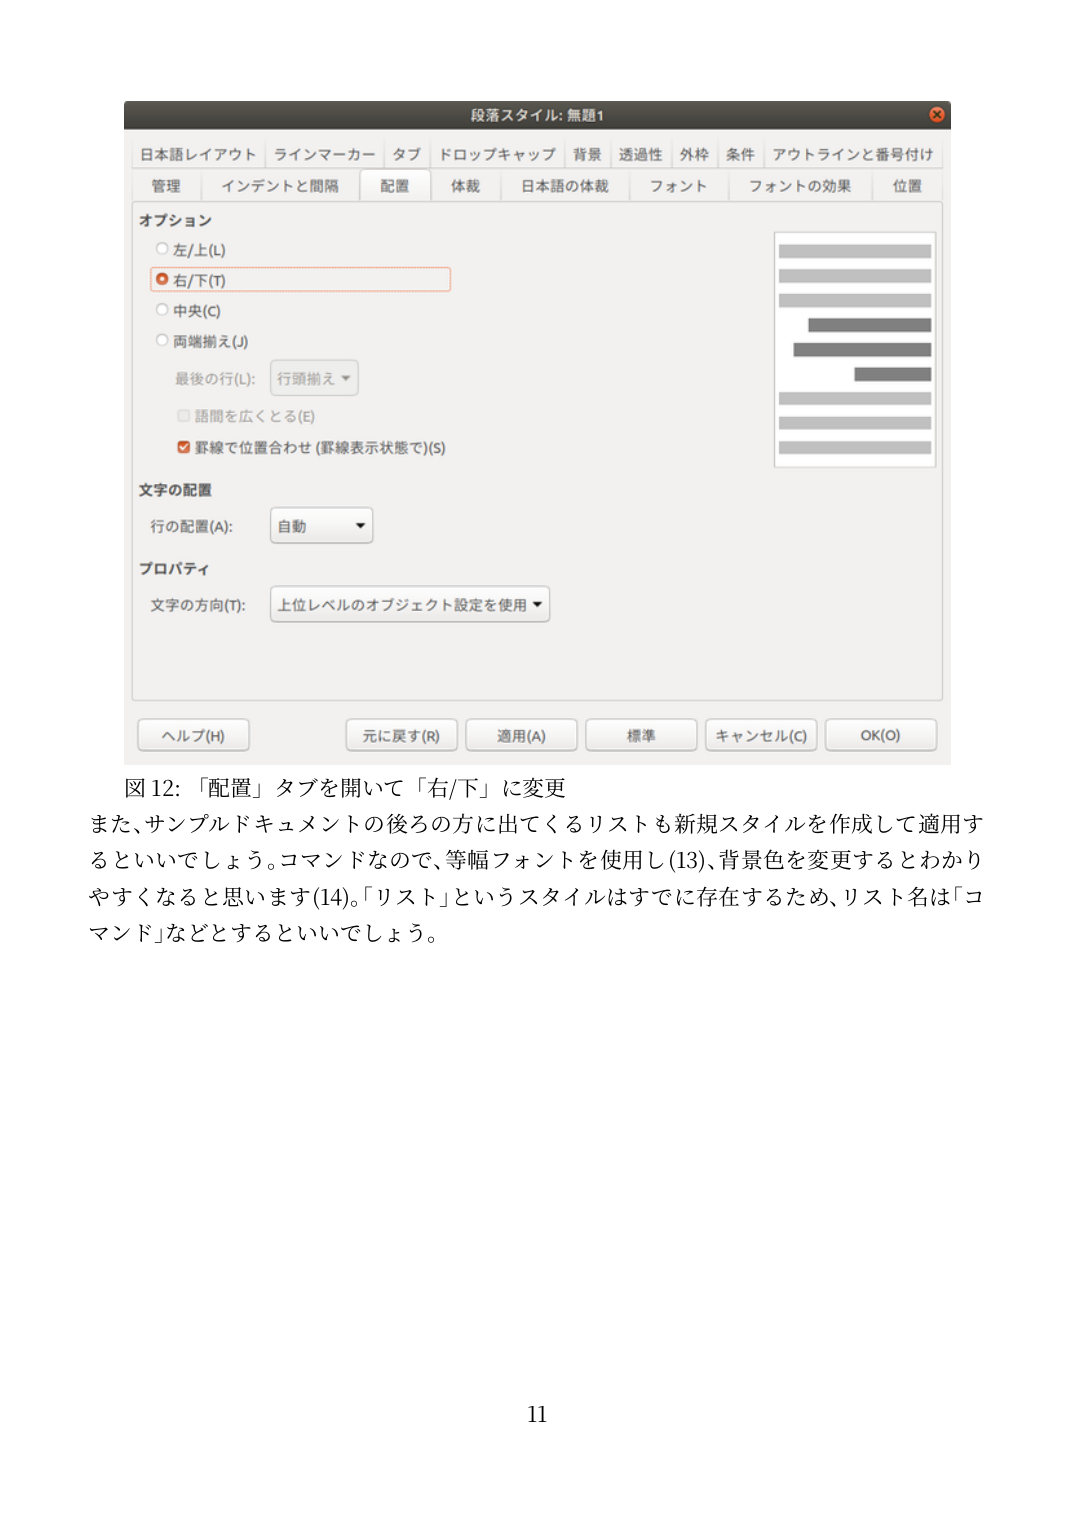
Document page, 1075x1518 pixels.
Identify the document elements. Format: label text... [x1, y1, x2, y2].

picture [124, 101, 951, 765]
text また、サンプルドキュメントの後ろの方に出てくるリストも新規スタイルを作成して適用するといいでしょう。コマンドなので、等幅フォントを使用し(図 13)、背景色を変更するとわかりやすくなると思います(図 14)。「リスト」というスタイルはすでに存在するため、リスト名は「コマンド」などとするといいでしょう。 [88, 88, 986, 947]
text 図 12: 「配置」タブを開いて「右/下」に変更 [124, 765, 951, 803]
